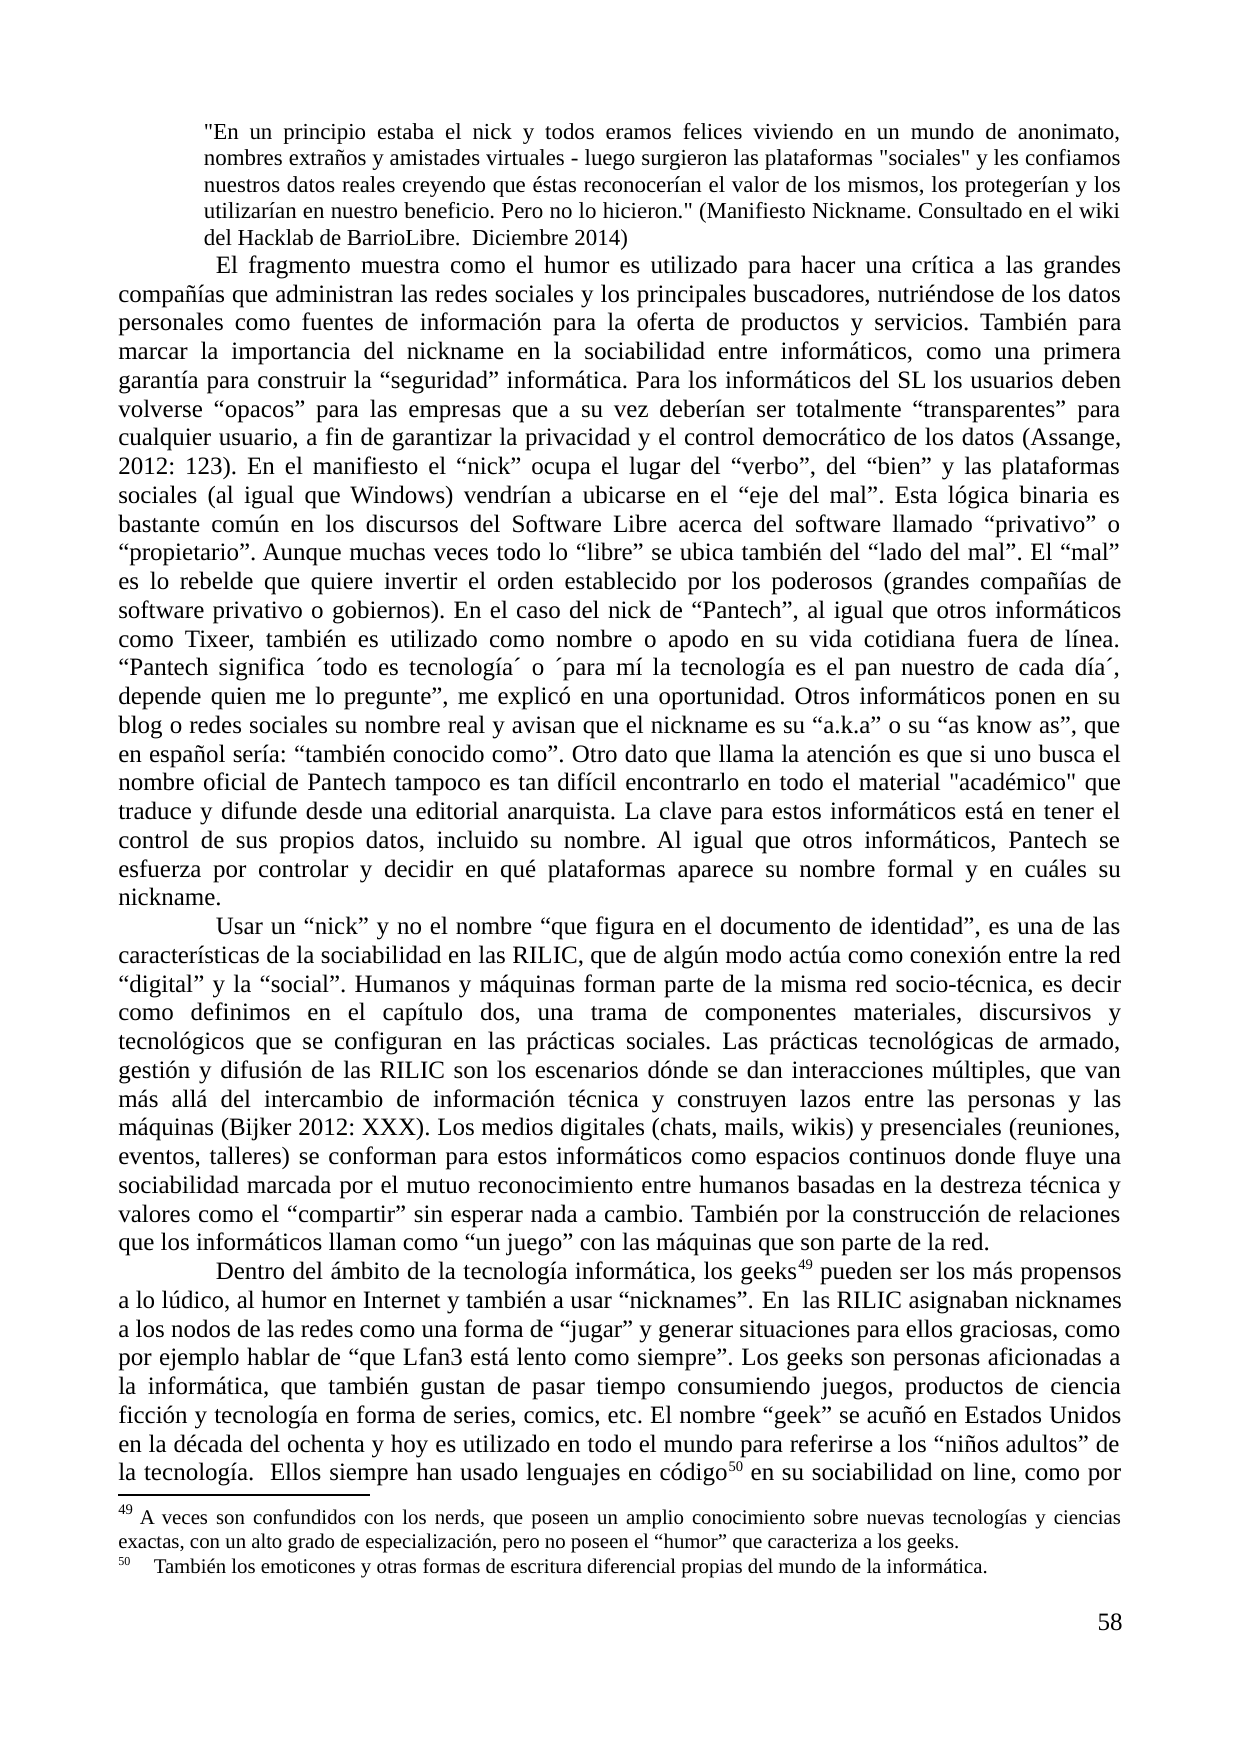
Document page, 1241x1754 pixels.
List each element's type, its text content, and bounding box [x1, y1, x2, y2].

text A veces son confundidos con los nerds, que poseen un amplio conocimiento sobre nuevas tecnologías y ciencias exactas, con un alto grado de especialización, pero no poseen el “humor” que caracteriza a los geeks. [118, 1501, 1122, 1553]
text El fragmento muestra como el humor es utilizado para hacer una crítica a las grandes compañías que administran las redes sociales y los principales buscadores, nutriéndose de los datos personales como fuentes de información para la oferta de productos y servicios. También para marcar la importancia del nickname en la sociabilidad entre informáticos, como una primera garantía para construir la “seguridad” informática. Para los informáticos del SL los usuarios deben volverse “opacos” para las empresas que a su vez deberían ser totalmente “transparentes” para cualquier usuario, a fin de garantizar la privacidad y el control democrático de los datos (Assange, 2012: 123). En el manifiesto el “nick” ocupa el lugar del “verbo”, del “bien” y las plataformas sociales (al igual que Windows) vendrían a ubicarse en el “eje del mal”. Esta lógica binaria es bastante común en los discursos del Software Libre acerca del software llamado “privativo” o “propietario”. Aunque muchas veces todo lo “libre” se ubica también del “lado del mal”. El “mal” es lo rebelde que quiere invertir el orden establecido por los poderosos (grandes compañías de software privativo o gobiernos). En el caso del nick de “Pantech”, al igual que otros informáticos como Tixeer, también es utilizado como nombre o apodo en su vida cotidiana fuera de línea. “Pantech significa ´todo es tecnología´ o ´para mí la tecnología es el pan nuestro de cada día´, depende quien me lo pregunte”, me explicó en una oportunidad. Otros informáticos ponen en su blog o redes sociales su nombre real y avisan que el nickname es su “a.k.a” o su “as know as”, que en español sería: “también conocido como”. Otro dato que llama la atención es que si uno busca el nombre oficial de Pantech tampoco es tan difícil encontrarlo en todo el material "académico" que traduce y difunde desde una editorial anarquista. La clave para estos informáticos está en tener el control de sus propios datos, incluido su nombre. Al igual que otros informáticos, Pantech se esfuerza por controlar y decidir en qué plataformas aparece su nombre formal y en cuáles su nickname. [118, 250, 1122, 911]
text "En un principio estaba el nick y todos eramos felices viviendo en un mundo de anonimato, nombres extraños y amistades virtuales - luego surgieron las plataformas "sociales" y les confiamos nuestros datos reales creyendo que éstas reconocerían el valor de los mismos, los protegerían y los utilizarían en nuestro beneficio. Pero no lo hicieron." (Manifiesto Nickname. Consultado en el wiki del Hacklab de BarrioLibre. Diciembre 2014) [204, 118, 1122, 250]
text También los emoticones y otras formas de escritura diferencial propias del mundo de la informática. [118, 1553, 1122, 1578]
text Dentro del ámbito de la tecnología informática, los geeks pueden ser los más propensos a lo lúdico, al humor en Internet y también a usar “nicknames”. En las RILIC asignaban nicknames a los nodos de las redes como una forma de “jugar” y generar situaciones para ellos graciosas, como por ejemplo hablar de “que Lfan3 está lento como siempre”. Los geeks son personas aficionadas a la informática, que también gustan de pasar tiempo consumiendo juegos, productos de ciencia ficción y tecnología en forma de series, comics, etc. El nombre “geek” se acuñó en Estados Unidos en la década del ochenta y hoy es utilizado en todo el mundo para referirse a los “niños adultos” de la tecnología. Ellos siempre han usado lenguajes en código en su sociabilidad on line, como por [118, 1256, 1122, 1486]
text Usar un “nick” y no el nombre “que figura en el documento de identidad”, es una de las características de la sociabilidad en las RILIC, que de algún modo actúa como conexión entre la red “digital” y la “social”. Humanos y máquinas forman parte de la misma red socio-técnica, es decir como definimos en el capítulo dos, una trama de componentes materiales, discursivos y tecnológicos que se configuran en las prácticas sociales. Las prácticas tecnológicas de armado, gestión y difusión de las RILIC son los escenarios dónde se dan interacciones múltiples, que van más allá del intercambio de información técnica y construyen lazos entre las personas y las máquinas (Bijker 2012: XXX). Los medios digitales (chats, mails, wikis) y presenciales (reuniones, eventos, talleres) se conforman para estos informáticos como espacios continuos donde fluye una sociabilidad marcada por el mutuo reconocimiento entre humanos basadas en la destreza técnica y valores como el “compartir” sin esperar nada a cambio. También por la construcción de relaciones que los informáticos llaman como “un juego” con las máquinas que son parte de la red. [118, 911, 1122, 1256]
